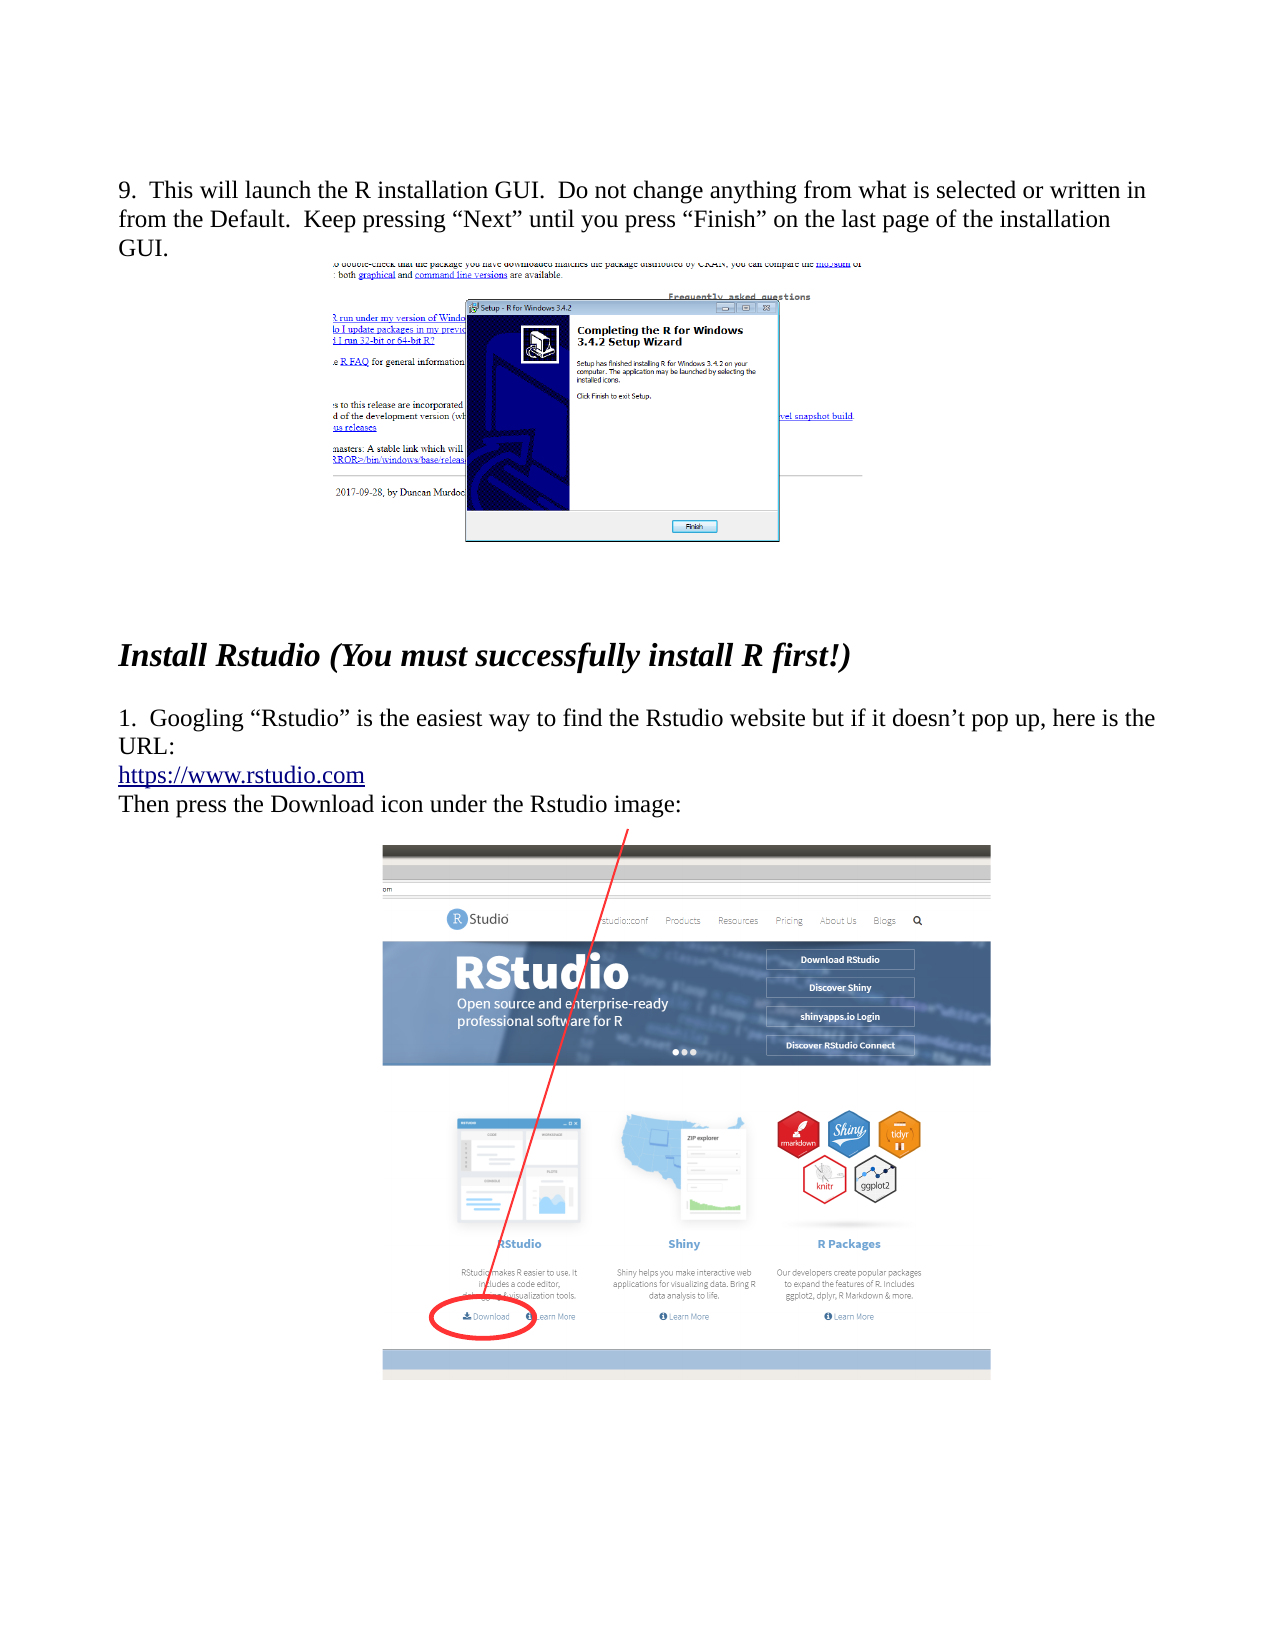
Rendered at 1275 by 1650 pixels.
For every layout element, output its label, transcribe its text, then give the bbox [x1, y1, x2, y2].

picture [713, 263, 855, 610]
text Then press the Download icon under the Rstudio image: [118, 789, 1157, 818]
text Install Rstudio (You must successfully install R first!) [118, 636, 1157, 674]
text 1. Googling “Rstudio” is the easiest way to find the Rstudio website but if it doesn’t pop up, here is the URL: [118, 703, 1157, 760]
picture [866, 845, 991, 1380]
text https://www.rstudio.com [118, 760, 1157, 789]
text 9. This will launch the R installation GUI. Do not change anything from what is selected or written in from the Default. Keep pressing “Next” until you press “Finish” on the last page of the installation GUI. [118, 176, 1157, 262]
